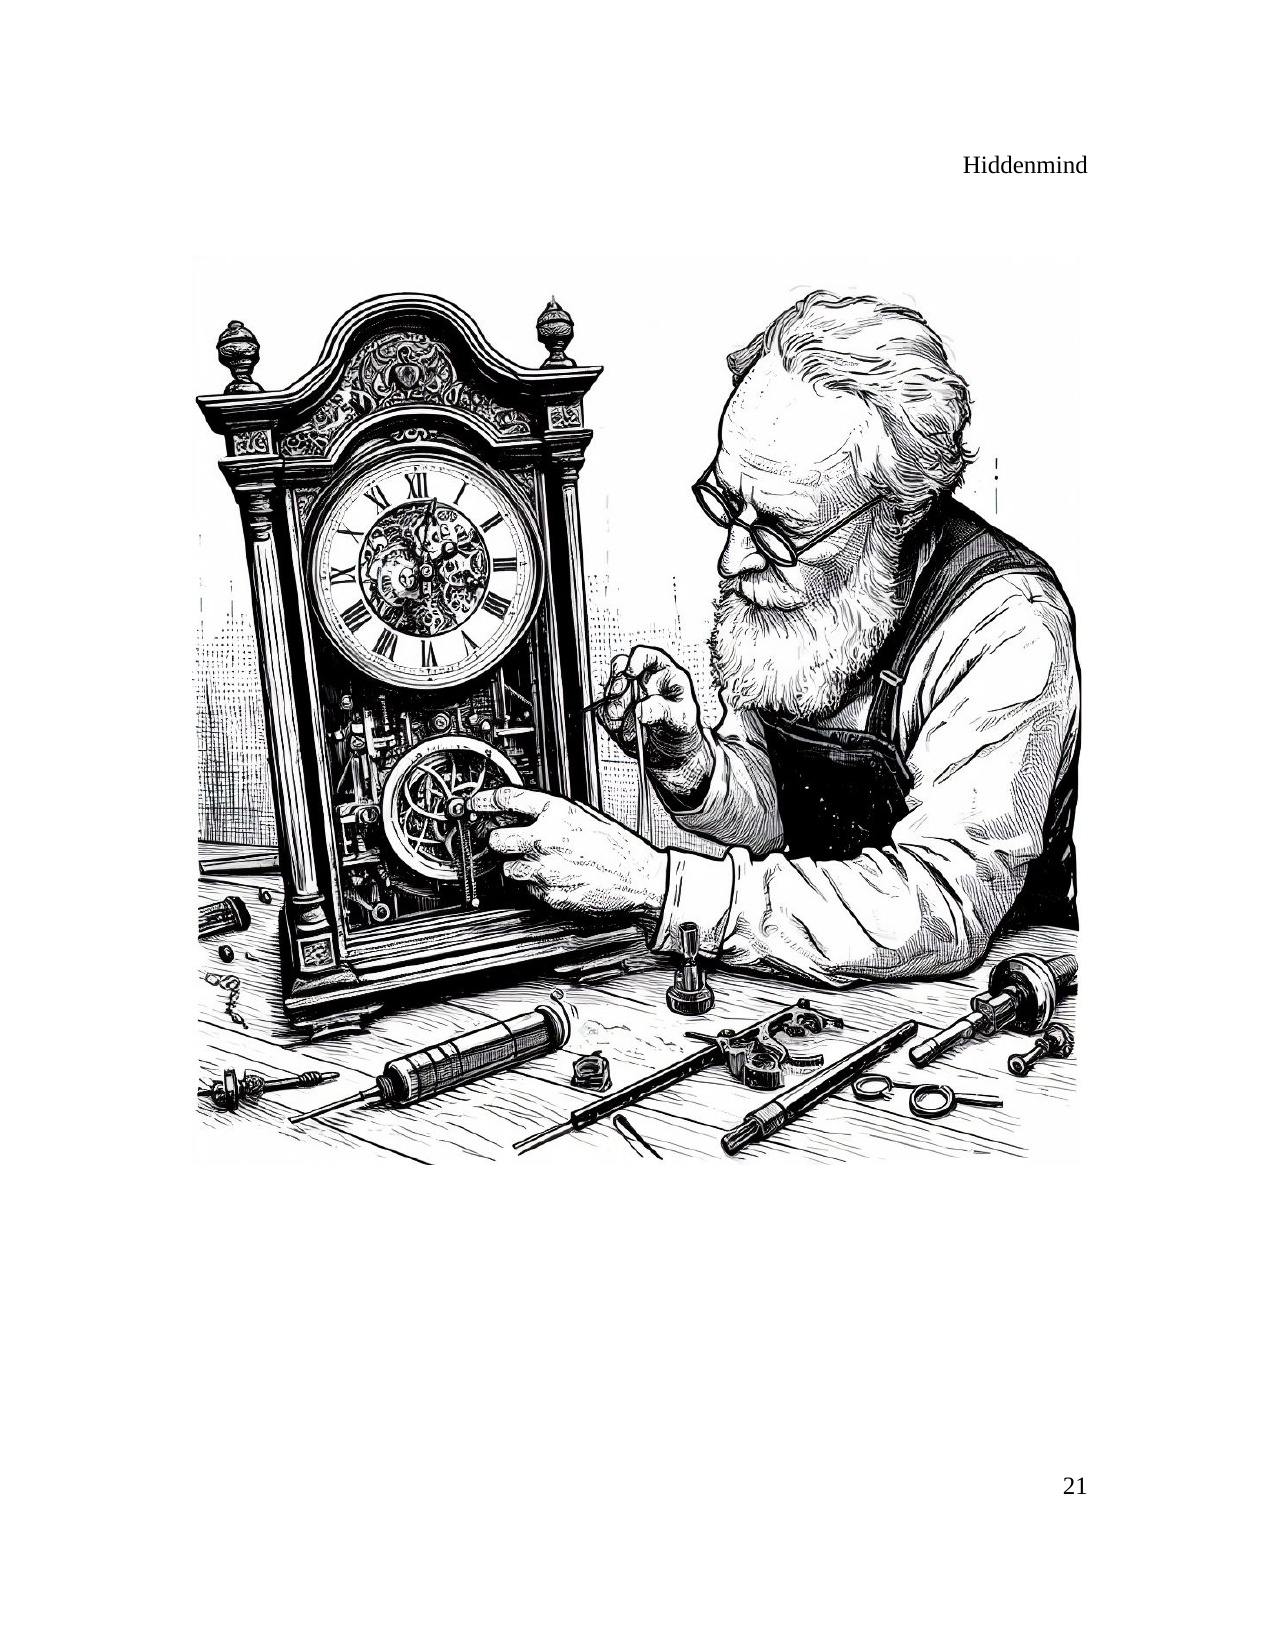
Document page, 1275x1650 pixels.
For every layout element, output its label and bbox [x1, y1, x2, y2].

picture [192, 255, 1082, 1165]
